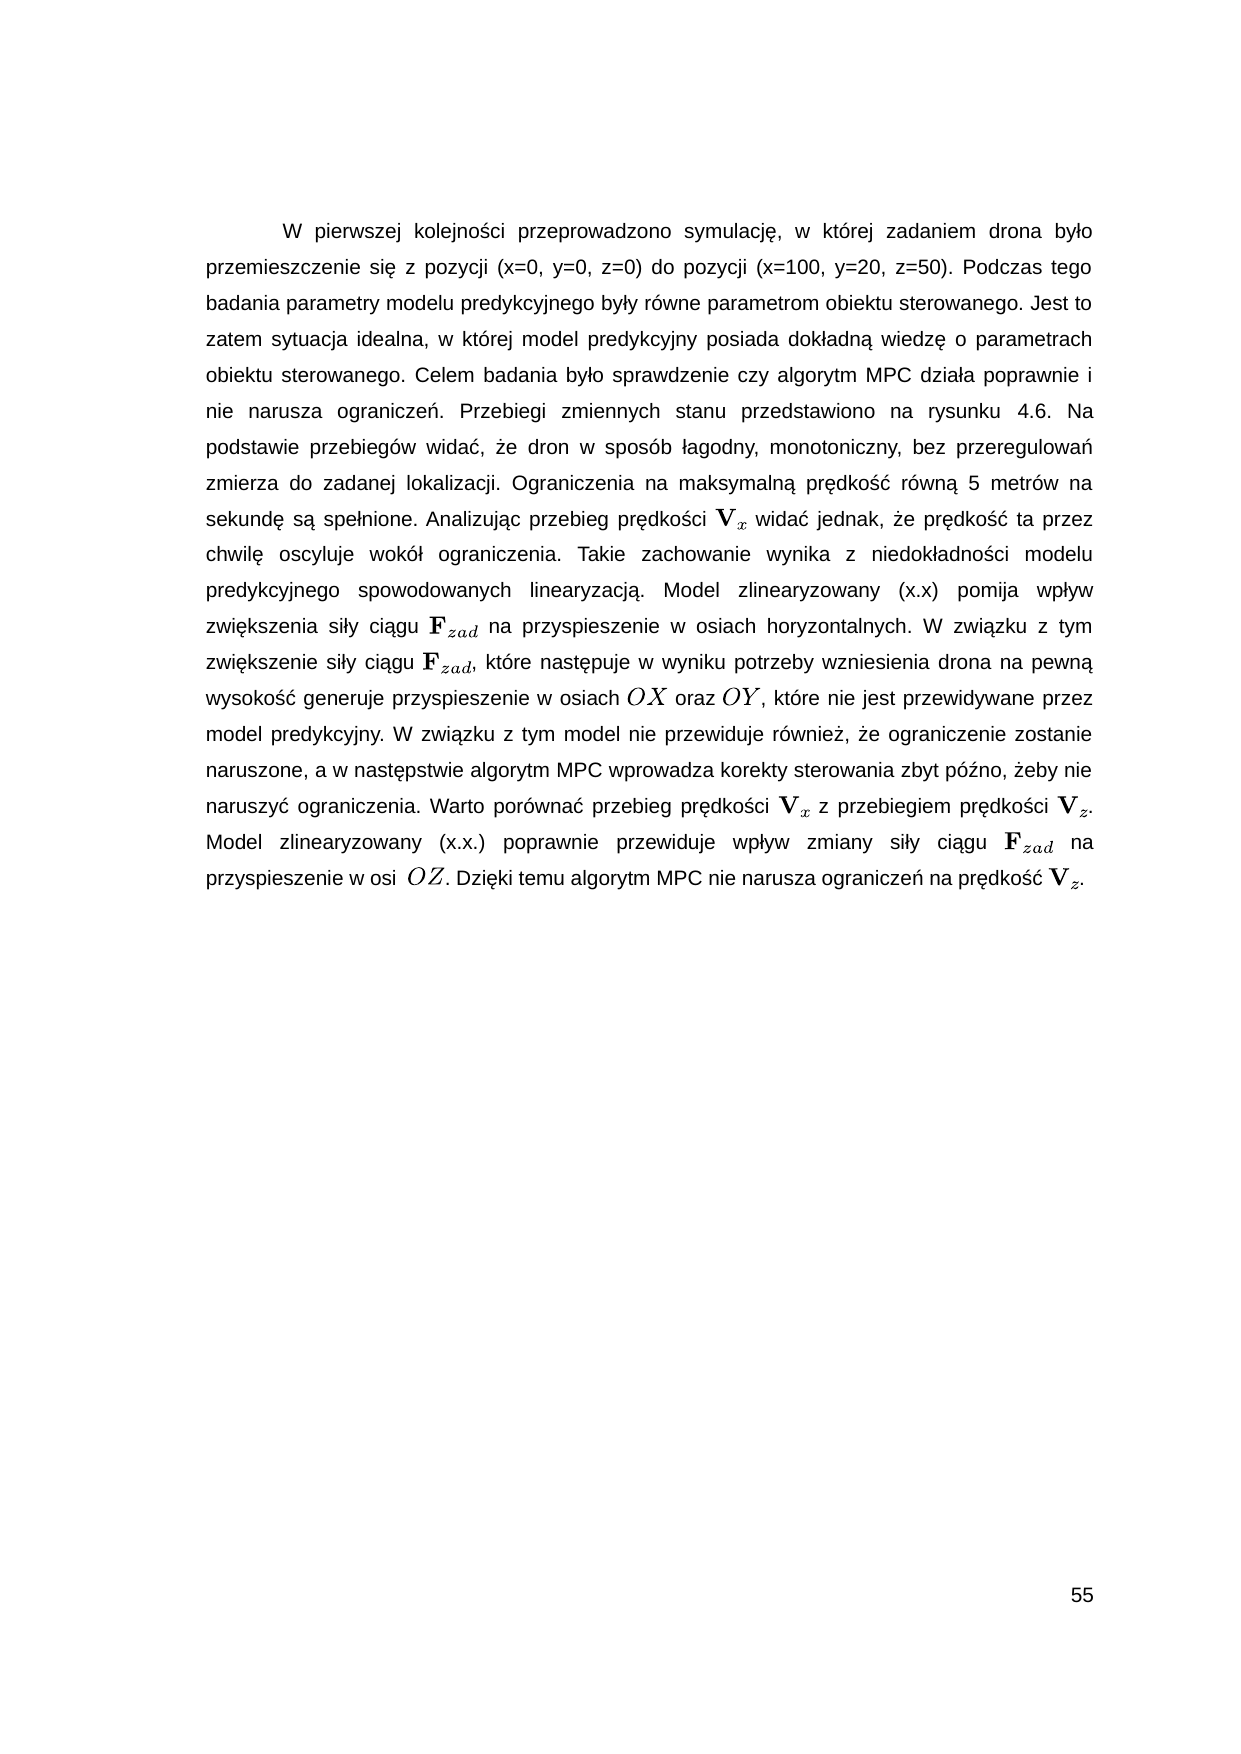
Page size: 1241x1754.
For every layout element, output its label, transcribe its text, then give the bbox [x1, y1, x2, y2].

text W pierwszej kolejności przeprowadzono symulację, w której zadaniem drona było przemieszczenie się z pozycji (x=0, y=0, z=0) do pozycji (x=100, y=20, z=50). Podczas tego badania parametry modelu predykcyjnego były równe parametrom obiektu sterowanego. Jest to zatem sytuacja idealna, w której model predykcyjny posiada dokładną wiedzę o parametrach obiektu sterowanego. Celem badania było sprawdzenie czy algorytm MPC działa poprawnie i nie narusza ograniczeń. Przebiegi zmiennych stanu przedstawiono na rysunku 4.6. Na podstawie przebiegów widać, że dron w sposób łagodny, monotoniczny, bez przeregulowań zmierza do zadanej lokalizacji. Ograniczenia na maksymalną prędkość równą 5 metrów na sekundę są spełnione. Analizując przebieg prędkości widać jednak, że prędkość ta przez chwilę oscyluje wokół ograniczenia. Takie zachowanie wynika z niedokładności modelu predykcyjnego spowodowanych linearyzacją. Model zlinearyzowany (x.x) pomija wpływ zwiększenia siły ciągu na przyspieszenie w osiach horyzontalnych. W związku z tym zwiększenie siły ciągu , które następuje w wyniku potrzeby wzniesienia drona na pewną wysokość generuje przyspieszenie w osiach oraz , które nie jest przewidywane przez model predykcyjny. W związku z tym model nie przewiduje również, że ograniczenie zostanie naruszone, a w następstwie algorytm MPC wprowadza korekty sterowania zbyt późno, żeby nie naruszyć ograniczenia. Warto porównać przebieg prędkości z przebiegiem prędkości . Model zlinearyzowany (x.x.) poprawnie przewiduje wpływ zmiany siły ciągu na przyspieszenie w osi . Dzięki temu algorytm MPC nie narusza ograniczeń na prędkość . [206, 219, 1093, 890]
